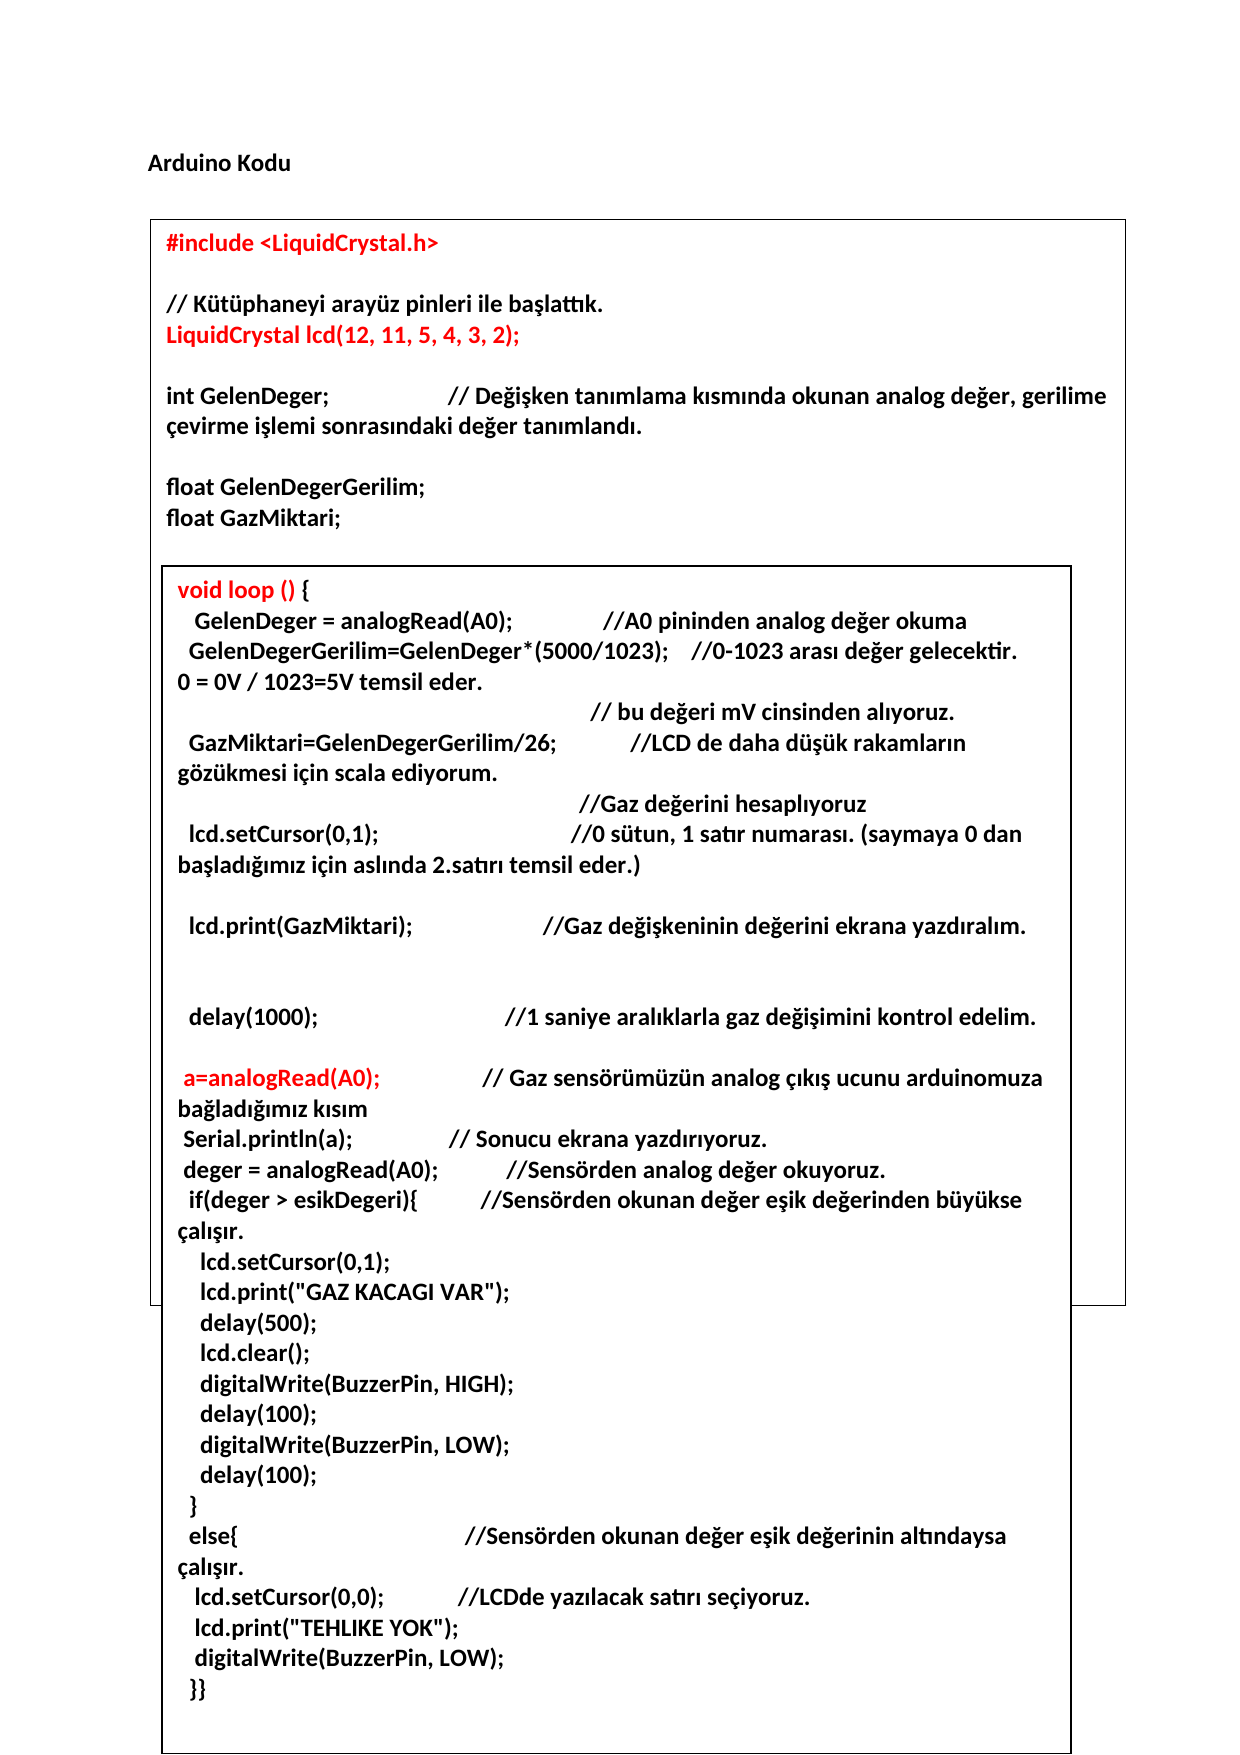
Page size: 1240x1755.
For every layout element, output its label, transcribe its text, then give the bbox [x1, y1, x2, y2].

text a=analogRead(A0); // Gaz sensörümüzün analog çıkış ucunu arduinomuza bağladığımız kısım [177, 1063, 1055, 1124]
text lcd.setCursor(0,0); //LCDde yazılacak satırı seçiyoruz. [177, 1581, 1055, 1612]
text //Ekranı temizledim ve daha sonra Gaz değerini yazdirdim. [1072, 1021, 1110, 1051]
text // LCD sütun ve satır sayısı ayarlandı. [1072, 838, 1110, 868]
text delay(500); [177, 1307, 1055, 1337]
text void loop () { [177, 574, 1055, 605]
text }} [177, 1673, 1055, 1703]
text GelenDeger = analogRead(A0); //A0 pininden analog değer okuma [177, 605, 1055, 635]
text LiquidCrystal lcd(12, 11, 5, 4, 3, 2); [166, 319, 1110, 349]
text int a; // Değişkenimizi tanımladık. [166, 563, 1110, 593]
text lcd.print("Algilanıyor.."); [1072, 929, 1110, 960]
text // LCD ye mesaj yazdırdım. (isteğe göre değişebilir) [1072, 899, 1110, 929]
text int GelenDeger; // Değişken tanımlama kısmında okunan analog değer, gerilime çevirme işlemi sonrasındaki değer tanımlandı. [166, 380, 1110, 441]
text GazMiktari=GelenDegerGerilim/26; //LCD de daha düşük rakamların gözükmesi için scala ediyorum. [177, 727, 1055, 788]
text // Kütüphaneyi arayüz pinleri ile başlattık. [166, 288, 1110, 319]
text digitalWrite(BuzzerPin, HIGH); [177, 1368, 1055, 1398]
text Serial.begin(9600); // Seri haberleşmeyi başlatmış oldum. [1072, 1143, 1110, 1173]
text Arduino Kodu [148, 148, 1092, 178]
text GelenDegerGerilim=GelenDeger*(5000/1023); //0-1023 arası değer gelecektir. 0 = 0V / 1023=5V temsil eder. [177, 635, 1055, 696]
text digitalWrite(BuzzerPin, LOW); [177, 1642, 1055, 1673]
text lcd.print(GazMiktari); //Gaz değişkeninin değerini ekrana yazdıralım. [177, 910, 1055, 941]
text Serial.println(a); // Sonucu ekrana yazdırıyoruz. [177, 1124, 1055, 1154]
text float GelenDegerGerilim; [166, 471, 1110, 502]
text //Gaz değerini hesaplıyoruz [177, 788, 1055, 818]
text lcd.clear(); [1072, 1051, 1110, 1082]
text delay(1000); //1 saniye aralıklarla gaz değişimini kontrol edelim. [177, 1002, 1055, 1032]
text int BuzzerPin = 9; //Buzzerın takılacağı pin numarası [1072, 654, 1110, 685]
text else{ //Sensörden okunan değer eşik değerinin altındaysa çalışır. [177, 1520, 1055, 1581]
text if(deger > esikDegeri){ //Sensörden okunan değer eşik değerinden büyükse çalışır. [177, 1185, 1055, 1246]
text deger = analogRead(A0); //Sensörden analog değer okuyoruz. [177, 1154, 1055, 1185]
text delay(100); [177, 1459, 1055, 1490]
text lcd.setCursor(0,1); //0 sütun, 1 satır numarası. (saymaya 0 dan başladığımız için aslında 2.satırı temsil eder.) [177, 818, 1055, 879]
text float GazMiktari; [166, 502, 1110, 532]
text } [1072, 1204, 1110, 1234]
text // bu değeri mV cinsinden alıyoruz. [177, 696, 1055, 727]
text lcd.clear(); [177, 1337, 1055, 1368]
text #include <LiquidCrystal.h> [166, 227, 1110, 258]
text delay(100); [177, 1398, 1055, 1429]
text // Algilaniyor.. yazısından sonra 2 saniye beklettim. [1072, 960, 1110, 990]
text lcd.begin(16, 2); [1072, 868, 1110, 899]
text lcd.setCursor(0,1); [177, 1246, 1055, 1276]
text lcd.print("GAZ KACAGI VAR"); [177, 1276, 1055, 1307]
text int deger; //Sensörden okunan değer [1072, 685, 1110, 716]
text } [177, 1490, 1055, 1520]
text delay(2000); [1072, 990, 1110, 1021]
text void setup(){ [1072, 807, 1110, 838]
text lcd.print("TEHLIKE YOK"); [177, 1612, 1055, 1642]
text lcd.print("GAZ MIKTARI:"); [1072, 1082, 1110, 1112]
text digitalWrite(BuzzerPin, LOW); [177, 1429, 1055, 1459]
